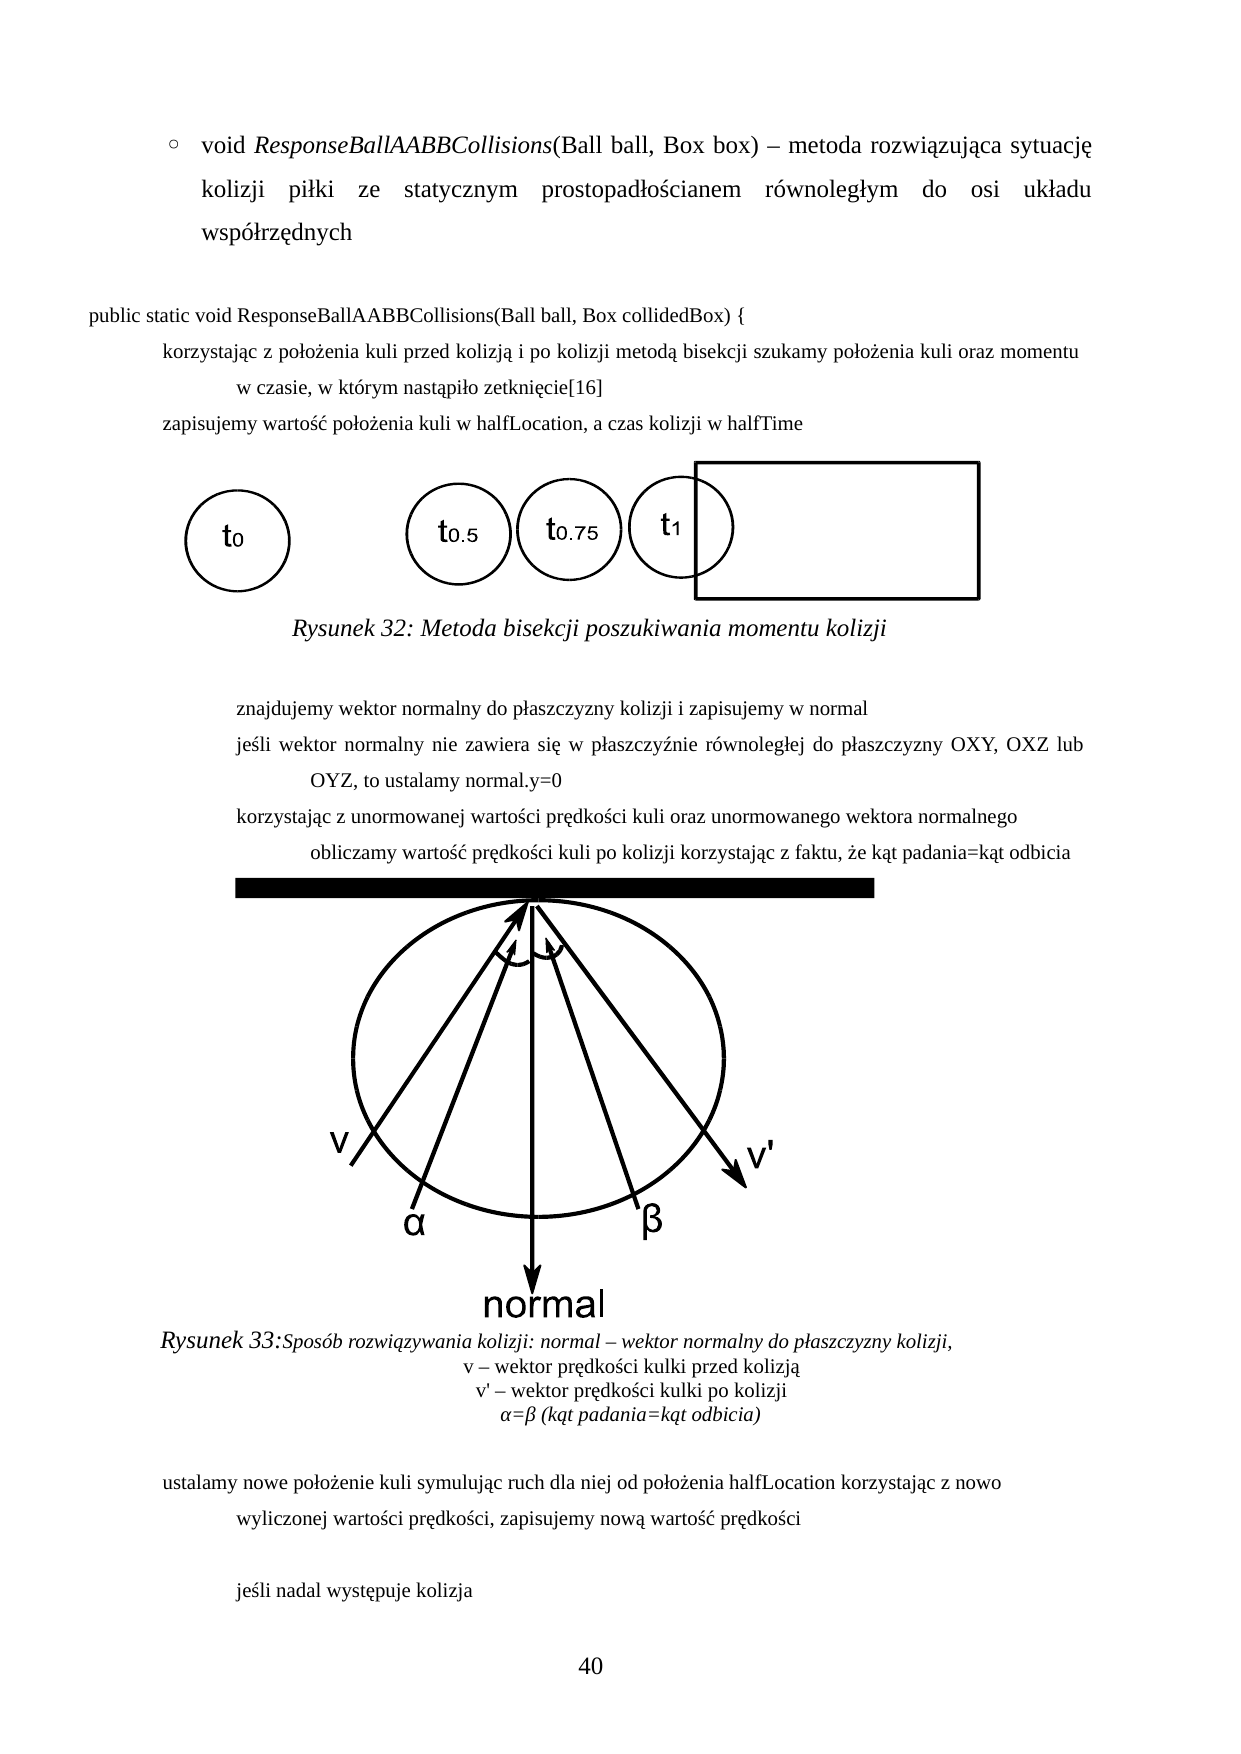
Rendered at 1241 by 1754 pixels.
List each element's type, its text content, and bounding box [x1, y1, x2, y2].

list void ResponseBallAABBCollisions(Ball ball, Box box) – metoda rozwiązująca sytuację kolizji piłki ze statycznym prostopadłościanem równoległym do osi układu współrzędnych [163, 131, 1093, 246]
text Rysunek 32: Metoda bisekcji poszukiwania momentu kolizji [150, 473, 1031, 642]
text Rysunek 33:Sposób rozwiązywania kolizji: normal – wektor normalny do płaszczyzny kolizji, [90, 878, 1025, 1354]
text jeśli nadal występuje kolizja [88, 1578, 1093, 1602]
text korzystając z położenia kuli przed kolizją i po kolizji metodą bisekcji szukamy położenia kuli oraz momentu w czasie, w którym nastąpiło zetknięcie[16] [88, 339, 1093, 399]
text v' – wektor prędkości kulki po kolizji [90, 1378, 1025, 1402]
text α=β (kąt padania=kąt odbicia) [90, 1402, 1025, 1426]
text zapisujemy wartość położenia kuli w halfLocation, a czas kolizji w halfTime [88, 411, 1093, 435]
text korzystając z unormowanej wartości prędkości kuli oraz unormowanego wektora normalnego obliczamy wartość prędkości kuli po kolizji korzystając z faktu, że kąt padania=kąt odbicia [88, 804, 1093, 864]
text public static void ResponseBallAABBCollisions(Ball ball, Box collidedBox) { [88, 303, 1093, 327]
text ustalamy nowe położenie kuli symulując ruch dla niej od położenia halfLocation korzystając z nowo wyliczonej wartości prędkości, zapisujemy nową wartość prędkości [88, 1470, 1093, 1530]
text v – wektor prędkości kulki przed kolizją [90, 1354, 1025, 1378]
text jeśli wektor normalny nie zawiera się w płaszczyźnie równoległej do płaszczyzny OXY, OXZ lub OYZ, to ustalamy normal.y=0 [88, 732, 1093, 792]
text znajdujemy wektor normalny do płaszczyzny kolizji i zapisujemy w normal [88, 696, 1093, 720]
